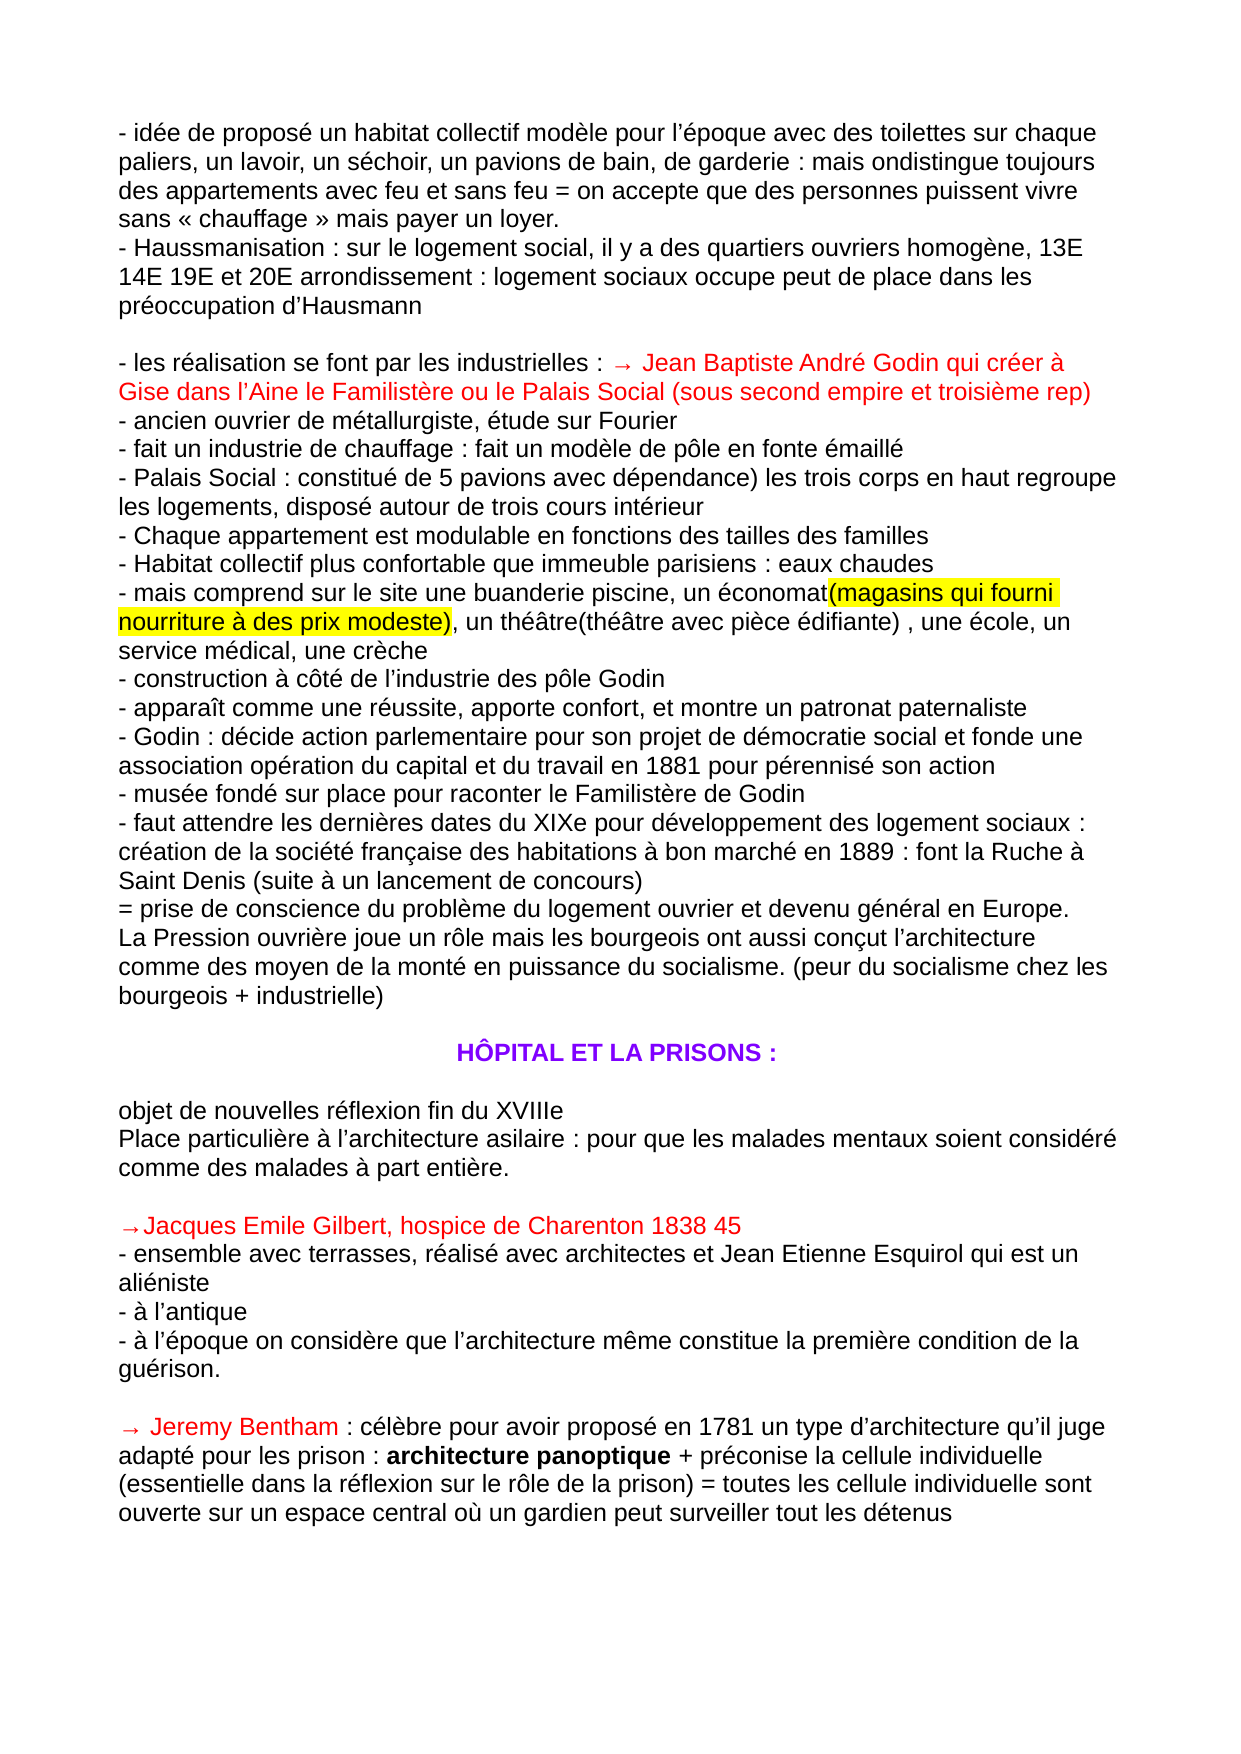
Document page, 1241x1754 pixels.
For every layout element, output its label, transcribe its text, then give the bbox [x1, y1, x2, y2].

text - ensemble avec terrasses, réalisé avec architectes et Jean Etienne Esquirol qui est un aliéniste [118, 1239, 1122, 1297]
text - Godin : décide action parlementaire pour son projet de démocratie social et fonde une association opération du capital et du travail en 1881 pour pérennisé son action [118, 722, 1122, 779]
text →Jacques Emile Gilbert, hospice de Charenton 1838 45 [118, 1211, 1122, 1239]
text - idée de proposé un habitat collectif modèle pour l’époque avec des toilettes sur chaque paliers, un lavoir, un séchoir, un pavions de bain, de garderie : mais ondistingue toujours des appartements avec feu et sans feu = on accepte que des personnes puissent vivre sans « chauffage » mais payer un loyer. [118, 118, 1122, 233]
text - les réalisation se font par les industrielles : → Jean Baptiste André Godin qui créer à Gise dans l’Aine le Familistère ou le Palais Social (sous second empire et troisième rep) [118, 348, 1122, 406]
text - à l’antique [118, 1297, 1122, 1326]
text - Habitat collectif plus confortable que immeuble parisiens : eaux chaudes [118, 549, 1122, 578]
text - à l’époque on considère que l’architecture même constitue la première condition de la guérison. [118, 1326, 1122, 1383]
text - ancien ouvrier de métallurgiste, étude sur Fourier [118, 406, 1122, 434]
text HÔPITAL ET LA PRISONS : [118, 1038, 1122, 1067]
text → Jeremy Bentham : célèbre pour avoir proposé en 1781 un type d’architecture qu’il juge adapté pour les prison : architecture panoptique + préconise la cellule individuelle (essentielle dans la réflexion sur le rôle de la prison) = toutes les cellule individuelle sont ouverte sur un espace central où un gardien peut surveiller tout les détenus [118, 1412, 1122, 1527]
text - faut attendre les dernières dates du XIXe pour développement des logement sociaux : création de la société française des habitations à bon marché en 1889 : font la Ruche à Saint Denis (suite à un lancement de concours) [118, 808, 1122, 894]
text - mais comprend sur le site une buanderie piscine, un économat(magasins qui fourni nourriture à des prix modeste), un théâtre(théâtre avec pièce édifiante) , une école, un service médical, une crèche [118, 578, 1122, 664]
text - Palais Social : constitué de 5 pavions avec dépendance) les trois corps en haut regroupe les logements, disposé autour de trois cours intérieur [118, 463, 1122, 521]
text Place particulière à l’architecture asilaire : pour que les malades mentaux soient considéré comme des malades à part entière. [118, 1124, 1122, 1182]
text objet de nouvelles réflexion fin du XVIIIe [118, 1096, 1122, 1124]
text - Haussmanisation : sur le logement social, il y a des quartiers ouvriers homogène, 13E 14E 19E et 20E arrondissement : logement sociaux occupe peut de place dans les préoccupation d’Hausmann [118, 233, 1122, 319]
text - fait un industrie de chauffage : fait un modèle de pôle en fonte émaillé [118, 434, 1122, 463]
text - Chaque appartement est modulable en fonctions des tailles des familles [118, 521, 1122, 549]
text = prise de conscience du problème du logement ouvrier et devenu général en Europe. [118, 894, 1122, 923]
text La Pression ouvrière joue un rôle mais les bourgeois ont aussi conçut l’architecture comme des moyen de la monté en puissance du socialisme. (peur du socialisme chez les bourgeois + industrielle) [118, 923, 1122, 1009]
text - construction à côté de l’industrie des pôle Godin [118, 664, 1122, 693]
text - musée fondé sur place pour raconter le Familistère de Godin [118, 779, 1122, 808]
text - apparaît comme une réussite, apporte confort, et montre un patronat paternaliste [118, 693, 1122, 722]
